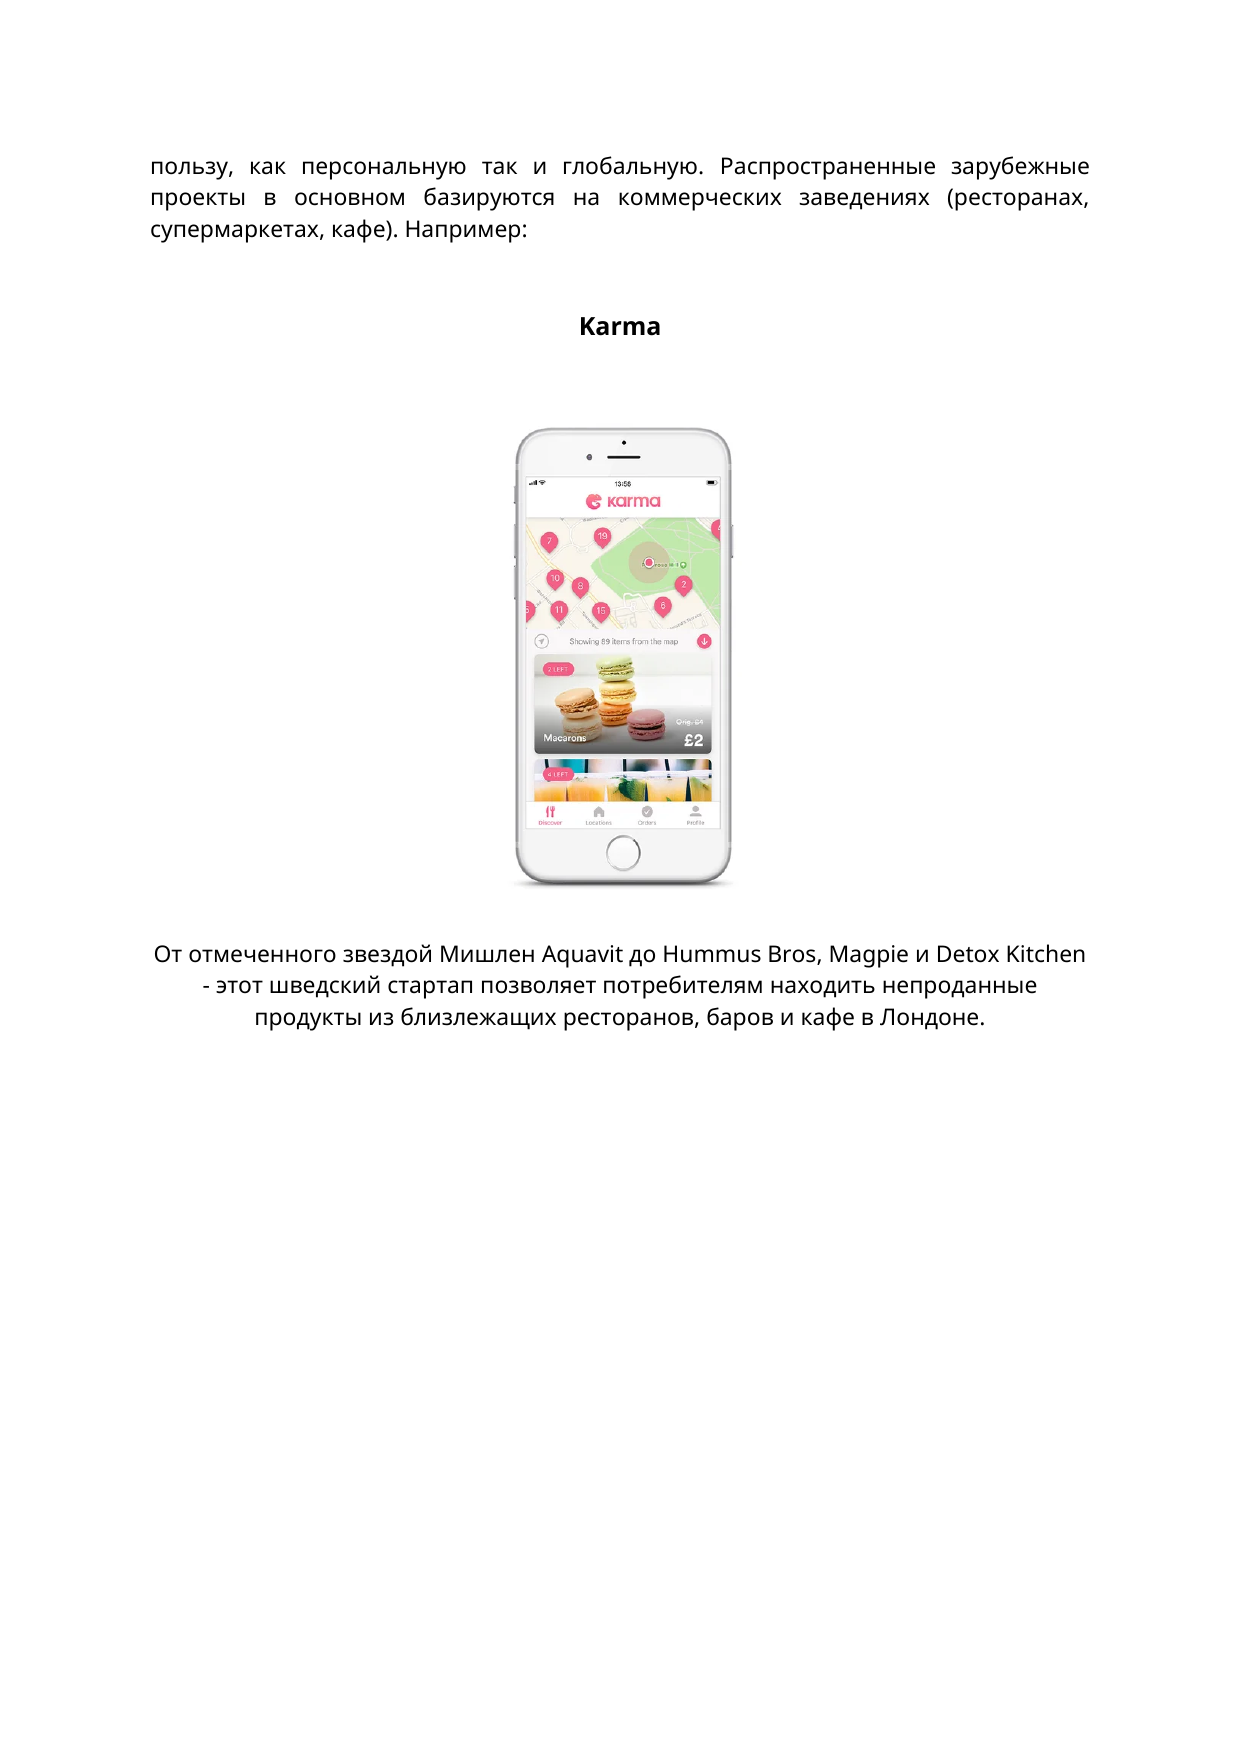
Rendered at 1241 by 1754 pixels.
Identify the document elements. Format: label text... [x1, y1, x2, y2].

text пользу, как персональную так и глобальную. Распространенные зарубежные проекты в основном базируются на коммерческих заведениях (ресторанах, супермаркетах, кафе). Например: [150, 150, 1090, 244]
picture [231, 392, 1009, 920]
subtitle Karma [150, 308, 1090, 342]
text От отмеченного звездой Мишлен Aquavit до Hummus Bros, Magpie и Detox Kitchen - этот шведский стартап позволяет потребителям находить непроданные продукты из близлежащих ресторанов, баров и кафе в Лондоне. [150, 938, 1090, 1032]
